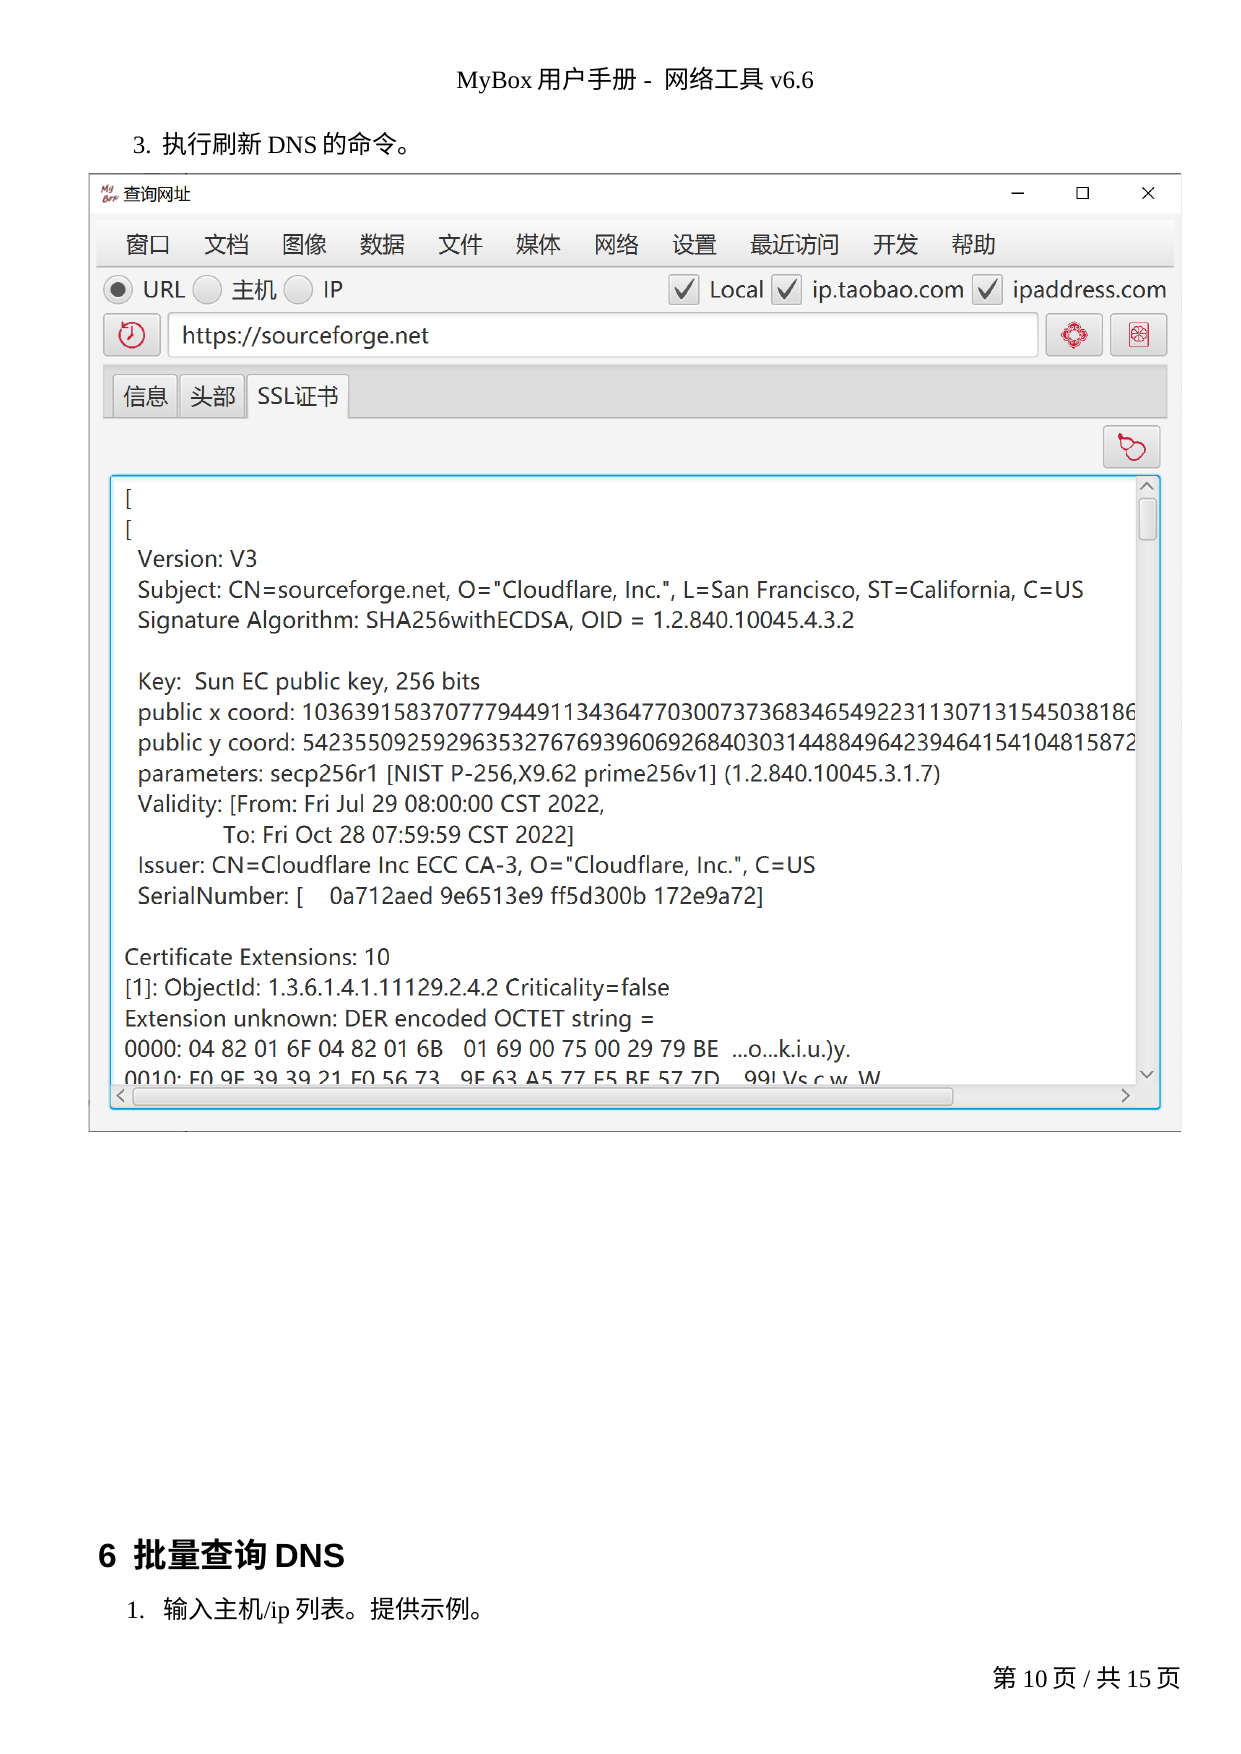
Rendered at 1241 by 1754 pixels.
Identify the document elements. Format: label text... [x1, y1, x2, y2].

subtitle 批量查询DNS [88, 1528, 1181, 1577]
list 输入主机/ip列表。提供示例。 [126, 1589, 1181, 1625]
picture [88, 173, 1182, 1132]
list 执行刷新DNS的命令。 [133, 125, 1181, 161]
